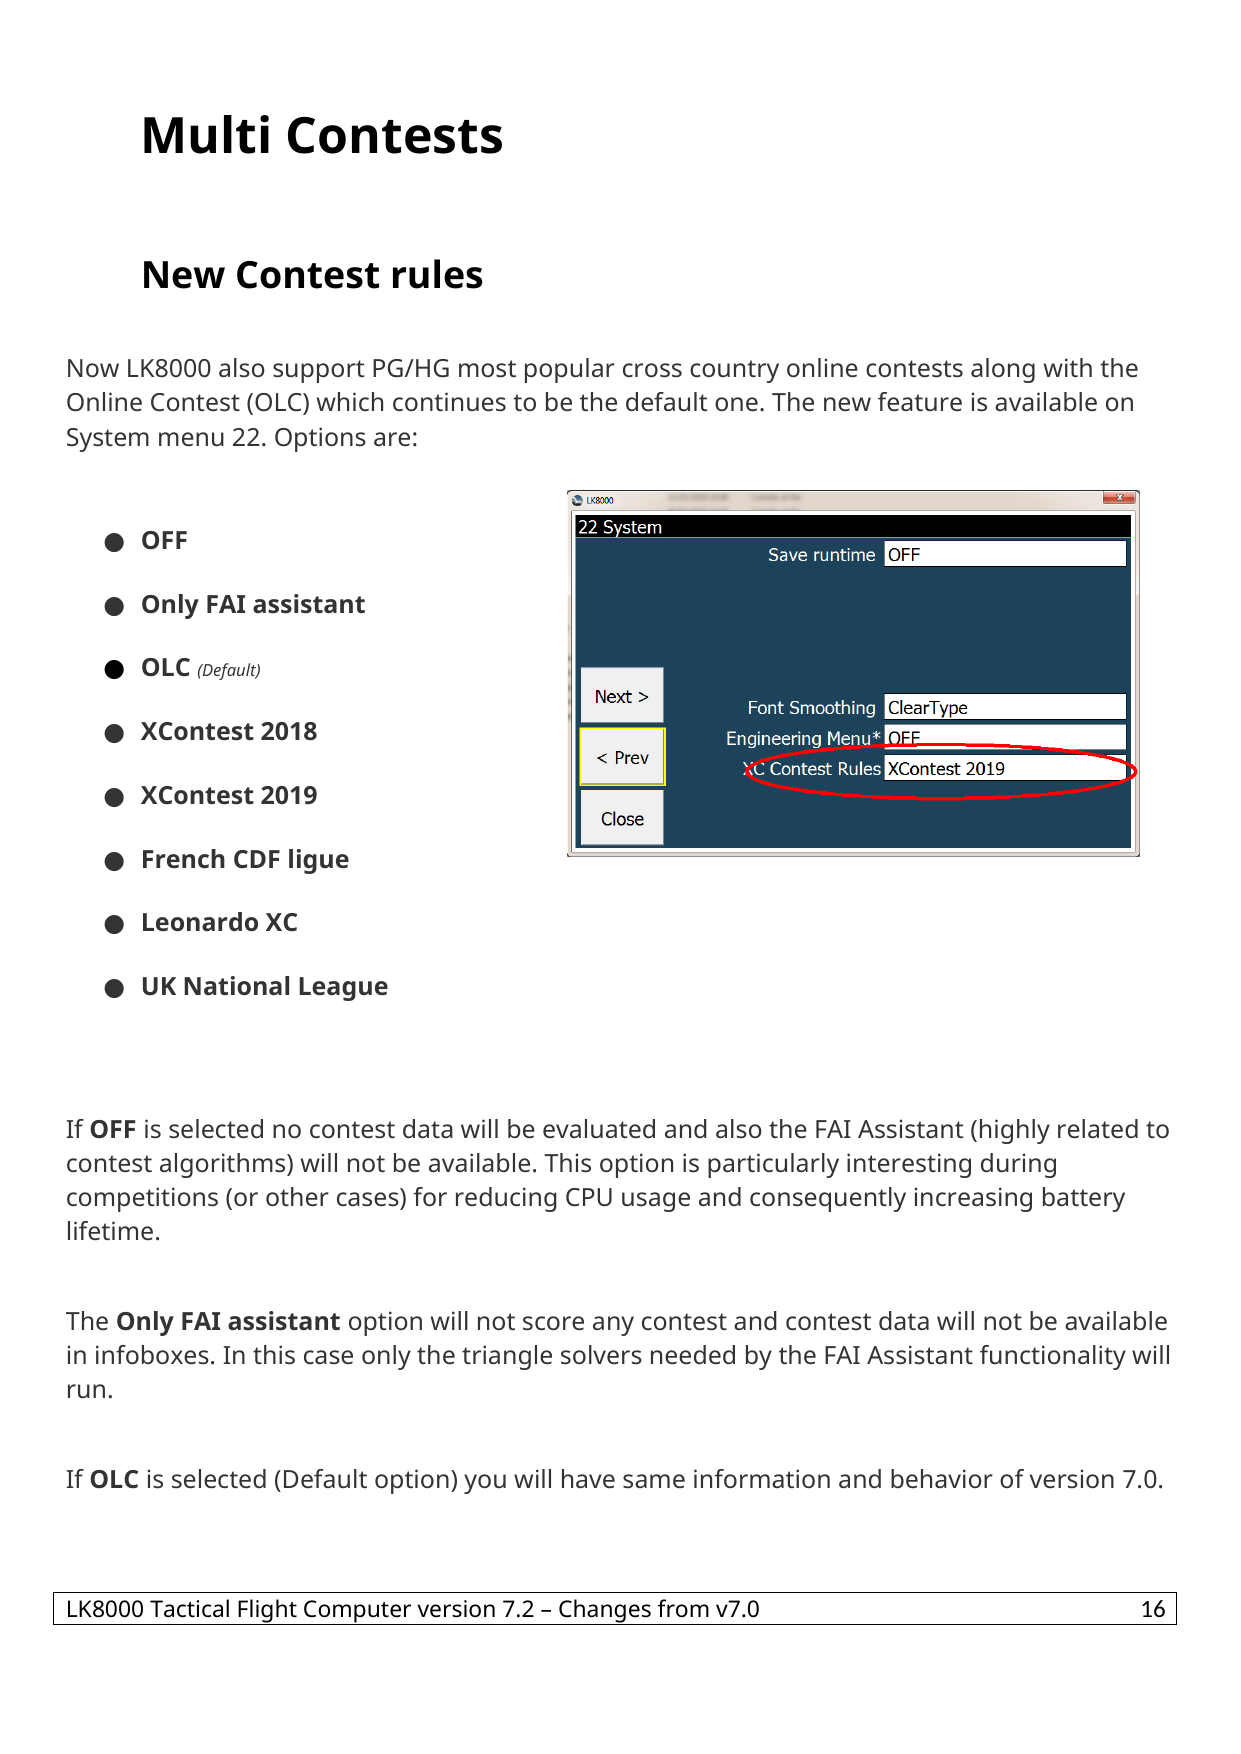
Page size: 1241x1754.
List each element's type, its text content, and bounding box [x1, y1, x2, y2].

list XContest 2018 [103, 703, 567, 755]
list [1140, 703, 1181, 755]
list [1140, 767, 1181, 818]
subtitle New Contest rules [66, 249, 1181, 300]
list Only FAI assistant [103, 576, 567, 627]
text Now LK8000 also support PG/HG most popular cross country online contests along with the Online Contest (OLC) which continues to be the default one. The new feature is available on System menu 22. Options are: [66, 351, 1181, 453]
list UK National League [103, 958, 1181, 1010]
text If OFF is selected no contest data will be evaluated and also the FAI Assistant (highly related to contest algorithms) will not be available. This option is particularly interesting during competitions (or other cases) for reducing CPU usage and consequently increasing battery lifetime. [66, 1112, 1181, 1248]
subtitle Multi Contests [66, 100, 1181, 168]
list [1140, 640, 1181, 691]
text If OLC is selected (Default option) you will have same information and behavior of version 7.0. [66, 1461, 1181, 1495]
list OLC (Default) [103, 640, 567, 691]
picture [567, 490, 1140, 857]
list [1140, 576, 1181, 627]
list Leonardo XC [103, 895, 1181, 946]
list XContest 2019 [103, 767, 567, 818]
text The Only FAI assistant option will not score any contest and contest data will not be available in infoboxes. In this case only the triangle solvers needed by the FAI Assistant functionality will run. [66, 1304, 1181, 1406]
list OFF [103, 512, 567, 563]
list French CDF ligue [103, 831, 1181, 882]
list [1140, 512, 1181, 563]
